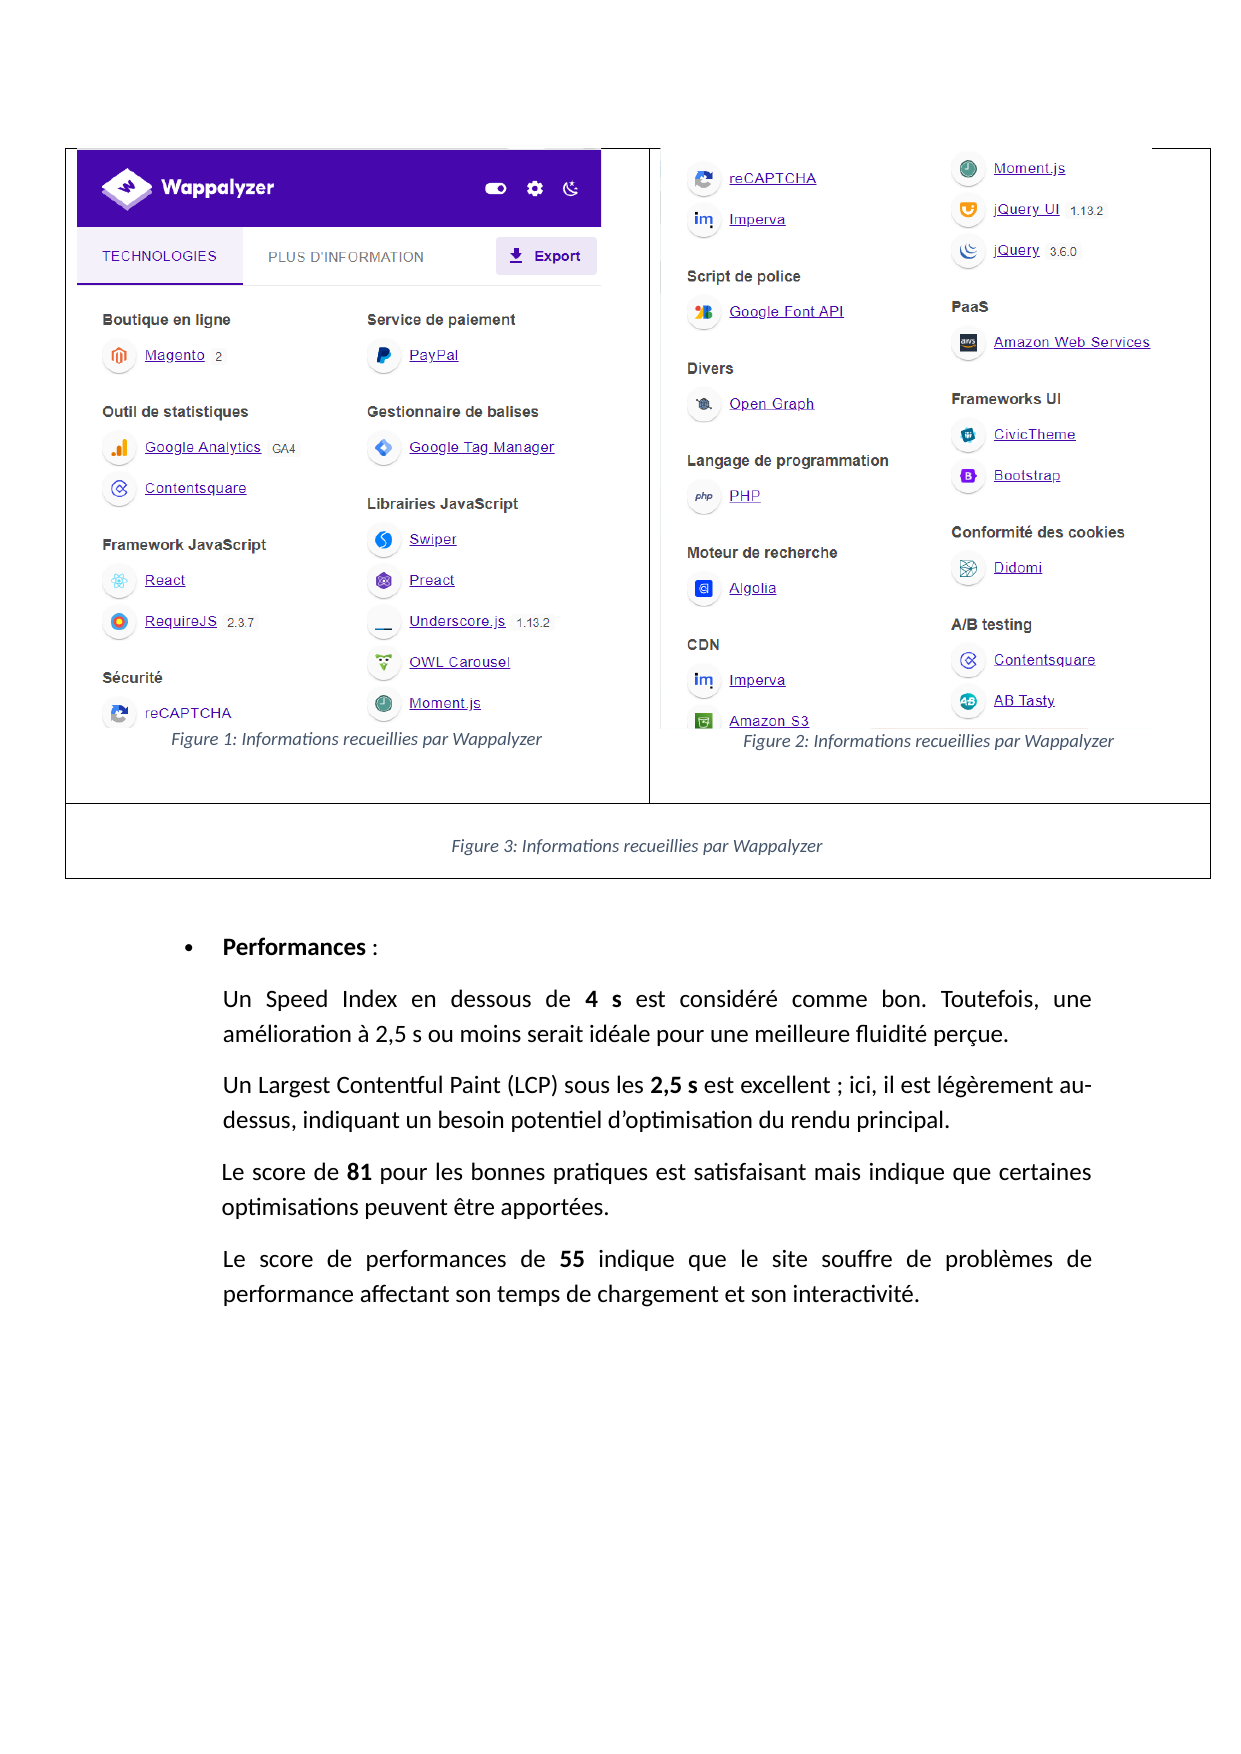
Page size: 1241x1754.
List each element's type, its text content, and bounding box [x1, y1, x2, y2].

table_header Figure 1: Informations recueillies par Wappalyzer [66, 149, 649, 803]
list Performances : [185, 931, 1093, 962]
table_header Figure 2: Informations recueillies par Wappalyzer [650, 149, 1210, 803]
text Le score de 81 pour les bonnes pratiques est satisfaisant mais indique que certaines optimisations peuvent être apportées. [221, 1156, 1093, 1222]
text Un Largest Contentful Paint (LCP) sous les 2,5 s est excellent ; ici, il est légèrement au-dessus, indiquant un besoin potentiel d’optimisation du rendu principal. [223, 1069, 1093, 1135]
text Le score de performances de 55 indique que le site souffre de problèmes de performance affectant son temps de chargement et son interactivité. [223, 1243, 1093, 1308]
text Un Speed Index en dessous de 4 s est considéré comme bon. Toutefois, une amélioration à 2,5 s ou moins serait idéale pour une meilleure fluidité perçue. [223, 983, 1093, 1048]
table_cell Figure 3: Informations recueillies par Wappalyzer [66, 804, 1210, 878]
